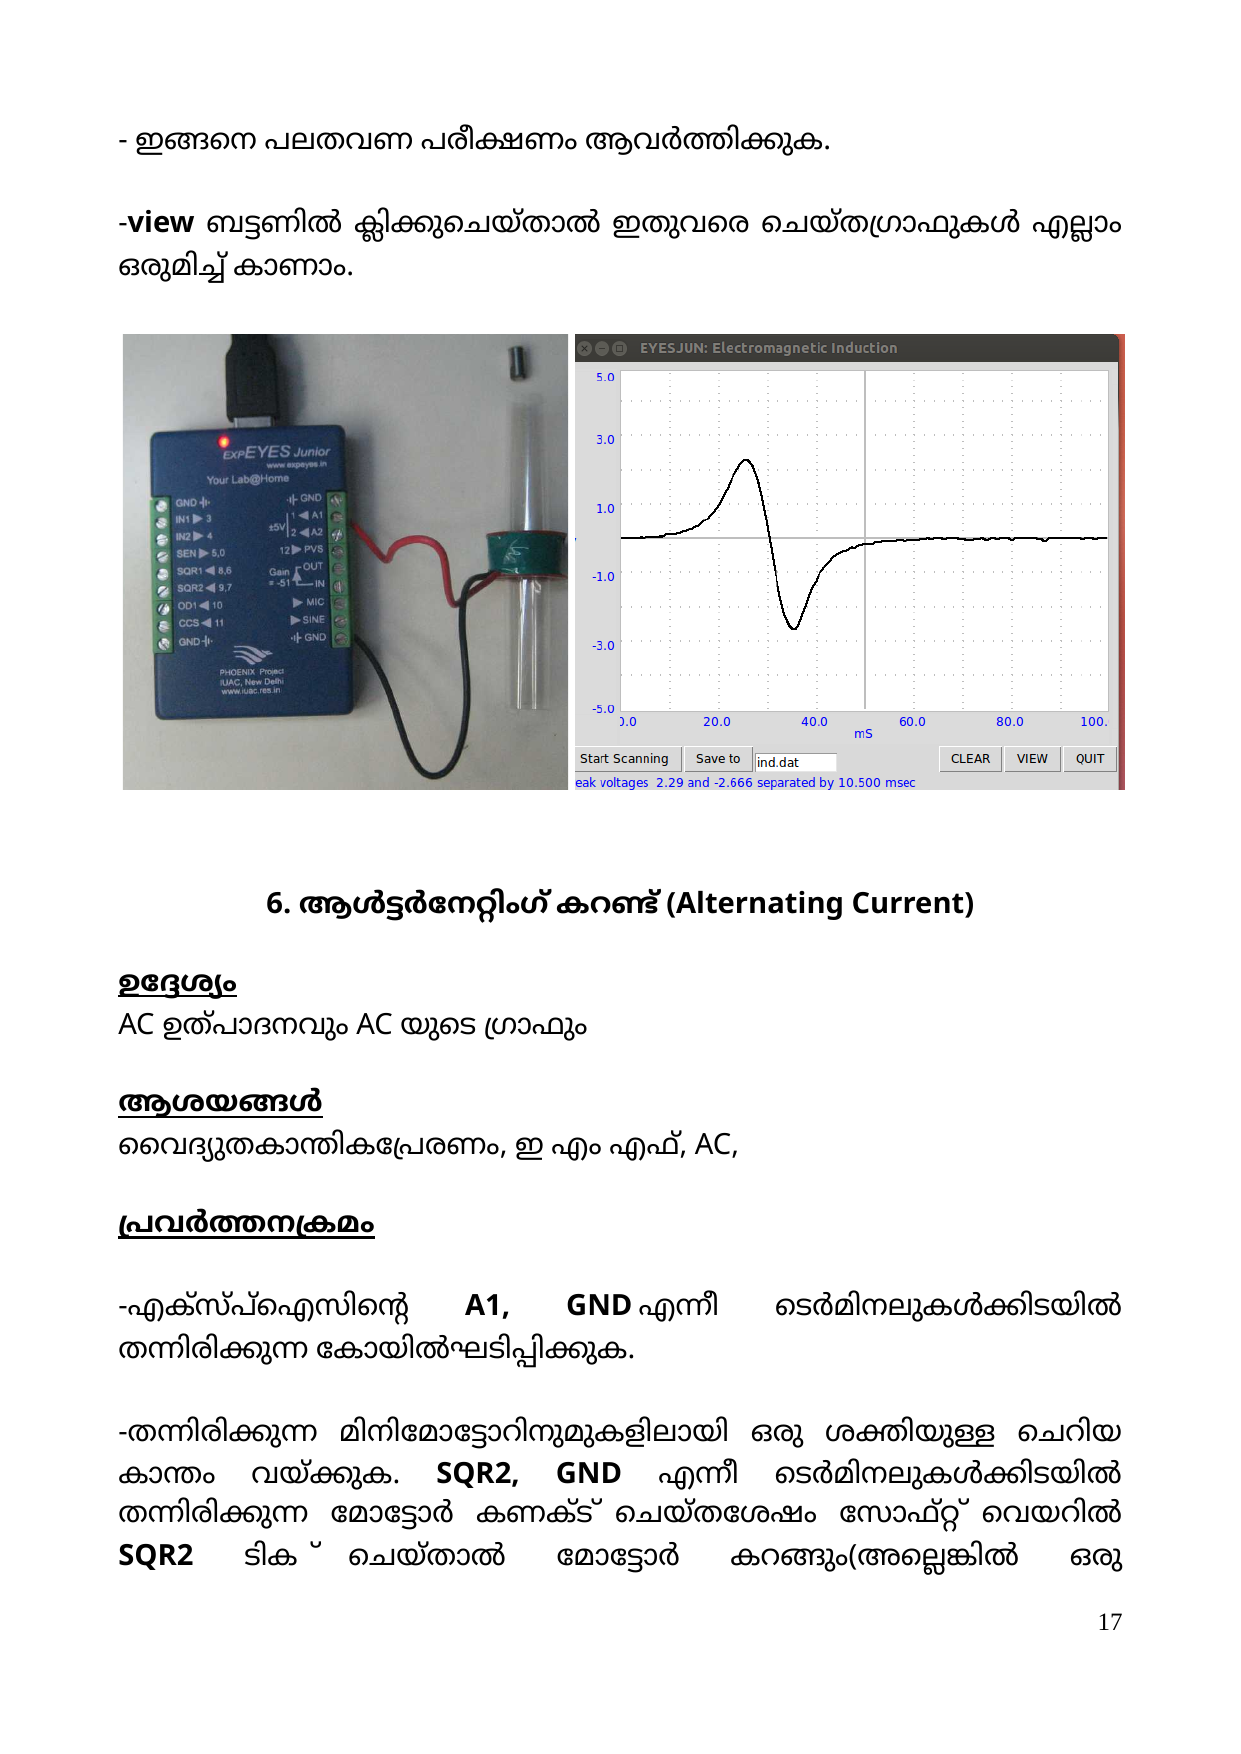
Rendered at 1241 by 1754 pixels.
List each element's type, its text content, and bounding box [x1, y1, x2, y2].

text വൈദ്യുതകാന്തികപ്രേരണം, ഇ എം എഫ്, AC, [118, 1124, 1122, 1167]
text -എക്സ്പ്ഐസിന്റെ A1, GNDഎന്നീ ടെര്‍മിനലുകള്‍ക്കിടയില്‍ തന്നിരിക്കുന്ന കോയില്‍ഘടിപ്പിക്കുക. [118, 1284, 1122, 1370]
picture [122, 334, 569, 790]
text ആശയങ്ങള്‍ [118, 1086, 1122, 1124]
text 6. ആള്‍ട്ടര്‍നേറ്റിംഗ് കറണ്ട് (Alternating Current) [118, 882, 1122, 925]
text -view ബട്ടണില്‍ ക്ലിക്കുചെയ്താല്‍ ഇതുവരെ ചെയ്തഗ്രാഫുകള്‍ എല്ലാം ഒരുമിച്ച് കാണാം. [118, 201, 1122, 287]
text - ഇങ്ങനെ പലതവണ പരീക്ഷണം ആവര്‍ത്തിക്കുക. [118, 118, 1122, 161]
text ഉദ്ദേശ്യം [118, 965, 1122, 1003]
text AC ഉത്പാദനവും AC യുടെ ഗ്രാഫും [118, 1003, 1122, 1046]
text പ്രവര്‍ത്തനക്രമം [118, 1206, 1122, 1244]
text -തന്നിരിക്കുന്ന മിനിമോട്ടോറിനുമുകളിലായി ഒരു ശക്തിയുള്ള ചെറിയ കാന്തം വയ്ക്കുക. SQR2, GND എന്നീ ടെര്‍മിനലുകള്‍ക്കിടയില്‍ തന്നിരിക്കുന്ന മോട്ടോര്‍ കണക്ട് ചെയ്തശേഷം സോഫ്റ്റ് വെയറില്‍ SQR2 ടിക് ചെയ്താല്‍ മോട്ടോര്‍ കറങ്ങും(അല്ലെങ്കില്‍ ഒരു [118, 1410, 1122, 1577]
picture [575, 334, 1125, 790]
